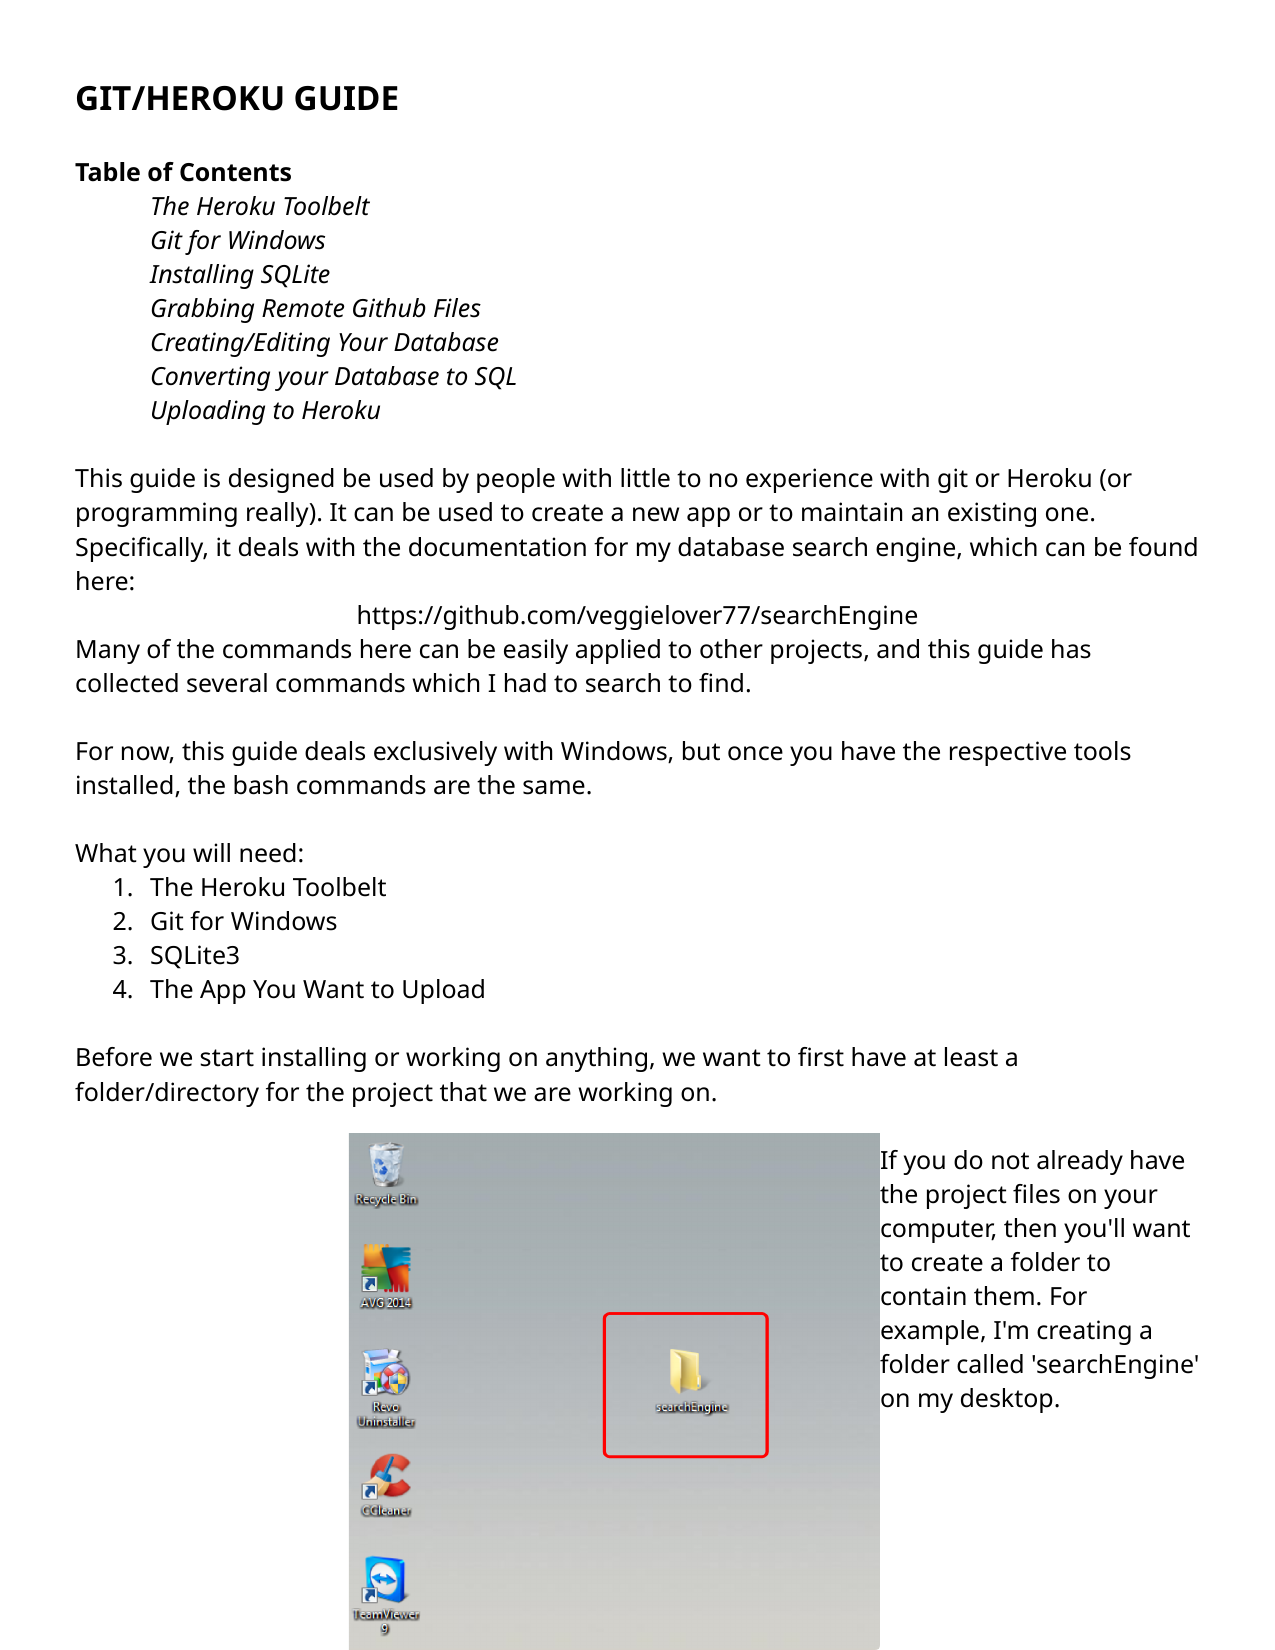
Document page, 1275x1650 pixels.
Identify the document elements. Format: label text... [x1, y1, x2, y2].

list Git for Windows [112, 904, 1200, 938]
text For now, this guide deals exclusively with Windows, but once you have the respective tools installed, the bash commands are the same. [75, 733, 1200, 802]
text Before we start installing or working on anything, we want to first have at least a folder/directory for the project that we are working on. [75, 1040, 1200, 1108]
text Creating/Editing Your Database [150, 325, 1200, 359]
list SQLite3 [112, 938, 1200, 972]
text Grabbing Remote Github Files [150, 291, 1200, 325]
list The App You Want to Upload [112, 972, 1200, 1006]
text Uploading to Heroku [150, 393, 1200, 427]
text Installing SQLite [150, 257, 1200, 291]
text If you do not already have the project files on your computer, then you'll want to create a folder to contain them. For example, I'm creating a folder called 'searchEngine' on my desktop. [880, 1142, 1200, 1415]
text https://github.com/veggielover77/searchEngine [75, 597, 1200, 631]
picture [348, 1133, 880, 1650]
text The Heroku Toolbelt [150, 188, 1200, 223]
text Many of the commands here can be easily applied to other projects, and this guide has collected several commands which I had to search to find. [75, 631, 1200, 699]
text What you will need: [75, 836, 1200, 870]
text [75, 1142, 348, 1415]
text This guide is designed be used by people with little to no experience with git or Heroku (or programming really). It can be used to create a new app or to maintain an existing one. Specifically, it deals with the documentation for my database search engine, which can be found here: [75, 461, 1200, 597]
text Table of Contents [75, 154, 1200, 188]
text Converting your Database to SQL [150, 359, 1200, 393]
text Git for Windows [150, 223, 1200, 257]
text GIT/HEROKU GUIDE [75, 75, 1200, 120]
list The Heroku Toolbelt [112, 870, 1200, 904]
